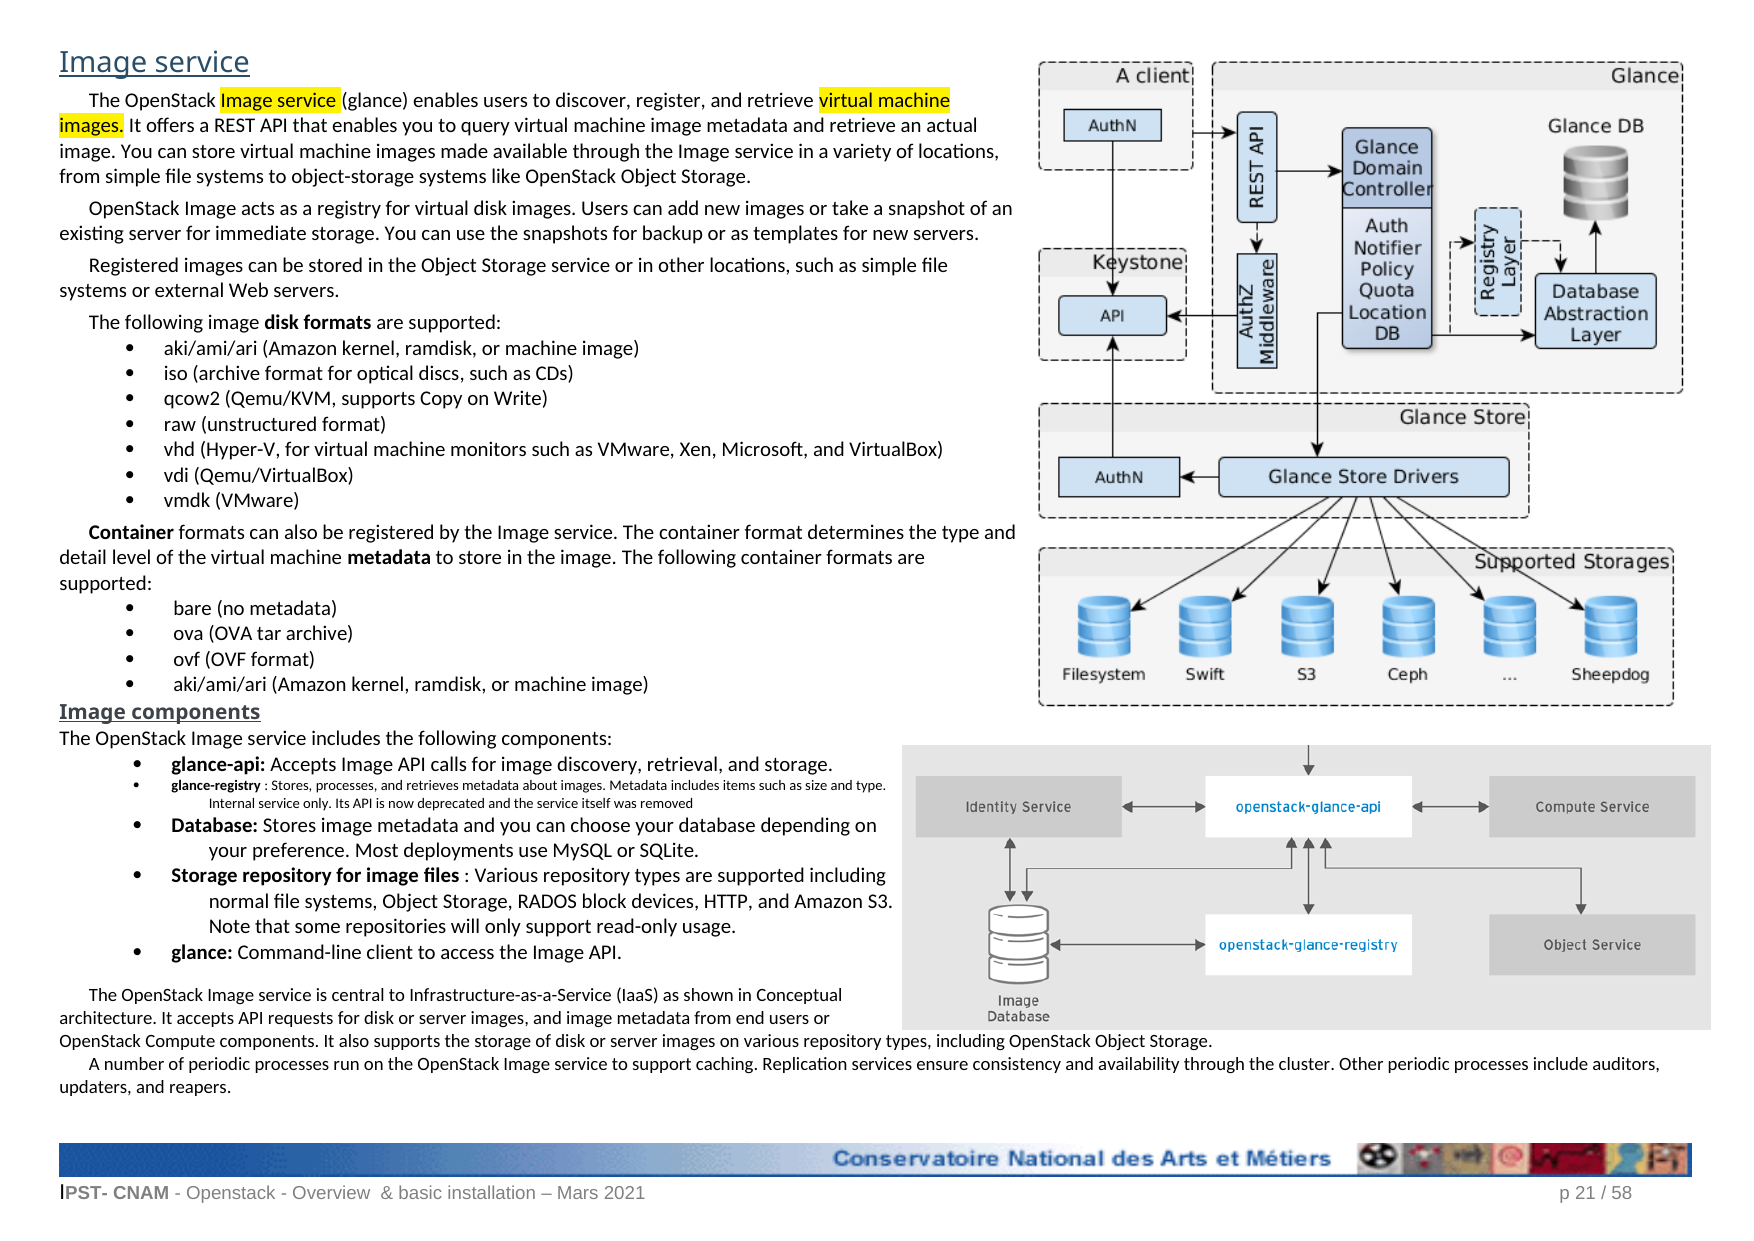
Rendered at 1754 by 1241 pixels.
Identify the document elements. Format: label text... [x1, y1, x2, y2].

list aki/ami/ari (Amazon kernel, ramdisk, or machine image) [126, 335, 1020, 360]
text Registered images can be stored in the Object Storage service or in other locations, such as simple file systems or external Web servers. [59, 252, 1020, 303]
list Storage repository for image files : Various repository types are supported including normal file systems, Object Storage, RADOS block devices, HTTP, and Amazon S3. Note that some repositories will only support read-only usage. [134, 863, 902, 939]
list qcow2 (Qemu/KVM, supports Copy on Write) [126, 386, 1020, 411]
list ova (OVA tar archive) [126, 621, 1020, 646]
list vdi (Qemu/VirtualBox) [126, 462, 1020, 487]
list bare (no metadata) [126, 595, 1020, 621]
list glance-registry : Stores, processes, and retrieves metadata about images. Metadata includes items such as size and type. Internal service only. Its API is now deprecated and the service itself was removed [134, 776, 902, 812]
list aki/ami/ari (Amazon kernel, ramdisk, or machine image) [126, 671, 1020, 697]
list vmdk (VMware) [126, 487, 1020, 513]
text Container formats can also be registered by the Image service. The container format determines the type and detail level of the virtual machine metadata to store in the image. The following container formats are supported: [59, 519, 1020, 595]
list vhd (Hyper-V, for virtual machine monitors such as VMware, Xen, Microsoft, and VirtualBox) [126, 436, 1020, 462]
list iso (archive format for optical discs, such as CDs) [126, 360, 1020, 386]
list Database: Stores image metadata and you can choose your database depending on your preference. Most deployments use MySQL or SQLite. [134, 812, 902, 863]
list glance-api: Accepts Image API calls for image discovery, retrieval, and storage. [134, 751, 902, 776]
list raw (unstructured format) [126, 411, 1020, 436]
text The following image disk formats are supported: [59, 309, 1020, 335]
subtitle Image service [59, 41, 1695, 81]
list glance: Command-line client to access the Image API. [134, 939, 902, 964]
text Image components [59, 697, 1695, 725]
text The OpenStack Image service is central to Infrastructure-as-a-Service (IaaS) as shown in Conceptual architecture. It accepts API requests for disk or server images, and image metadata from end users or OpenStack Compute components. It also supports the storage of disk or server images on various repository types, including OpenStack Object Storage. [59, 983, 1695, 1052]
text The OpenStack Image service includes the following components: [59, 725, 1695, 751]
text The OpenStack Image service (glance) enables users to discover, register, and retrieve virtual machine images. It offers a REST API that enables you to query virtual machine image metadata and retrieve an actual image. You can store virtual machine images made available through the Image service in a variety of locations, from simple file systems to object-storage systems like OpenStack Object Storage. [59, 87, 1020, 189]
picture [1020, 42, 1703, 711]
picture [902, 745, 1711, 1030]
text OpenStack Image acts as a registry for virtual disk images. Users can add new images or take a snapshot of an existing server for immediate storage. You can use the snapshots for backup or as templates for new servers. [59, 195, 1020, 246]
list ovf (OVF format) [126, 646, 1020, 671]
text A number of periodic processes run on the OpenStack Image service to support caching. Replication services ensure consistency and availability through the cluster. Other periodic processes include auditors, updaters, and reapers. [59, 1052, 1695, 1098]
